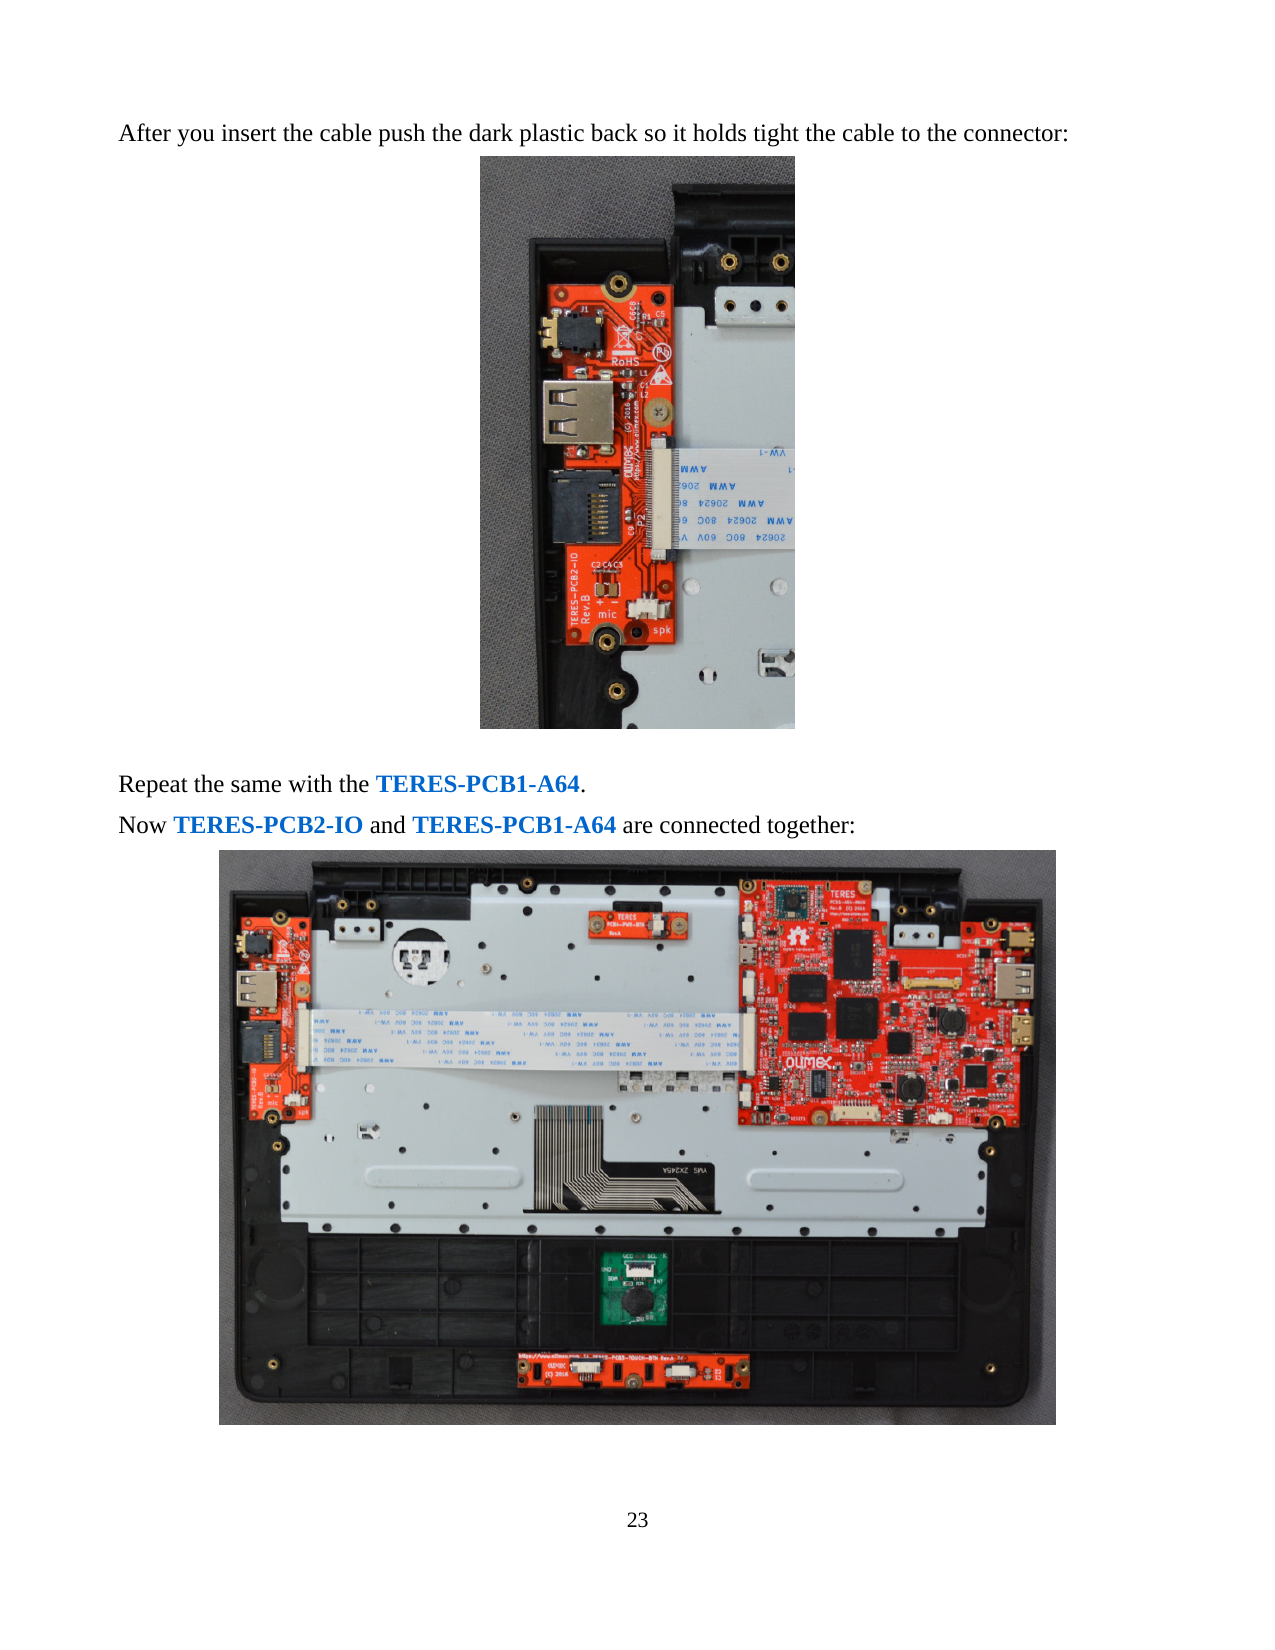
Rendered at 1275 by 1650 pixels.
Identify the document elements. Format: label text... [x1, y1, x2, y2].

picture [480, 156, 795, 729]
text Now TERES-PCB2-IO and TERES-PCB1-A64 are connected together: [118, 810, 1157, 839]
picture [219, 850, 1056, 1425]
text After you insert the cable push the dark plastic back so it holds tight the cable to the connector: [118, 118, 1157, 147]
text Repeat the same with the TERES-PCB1-A64. [118, 769, 1157, 798]
